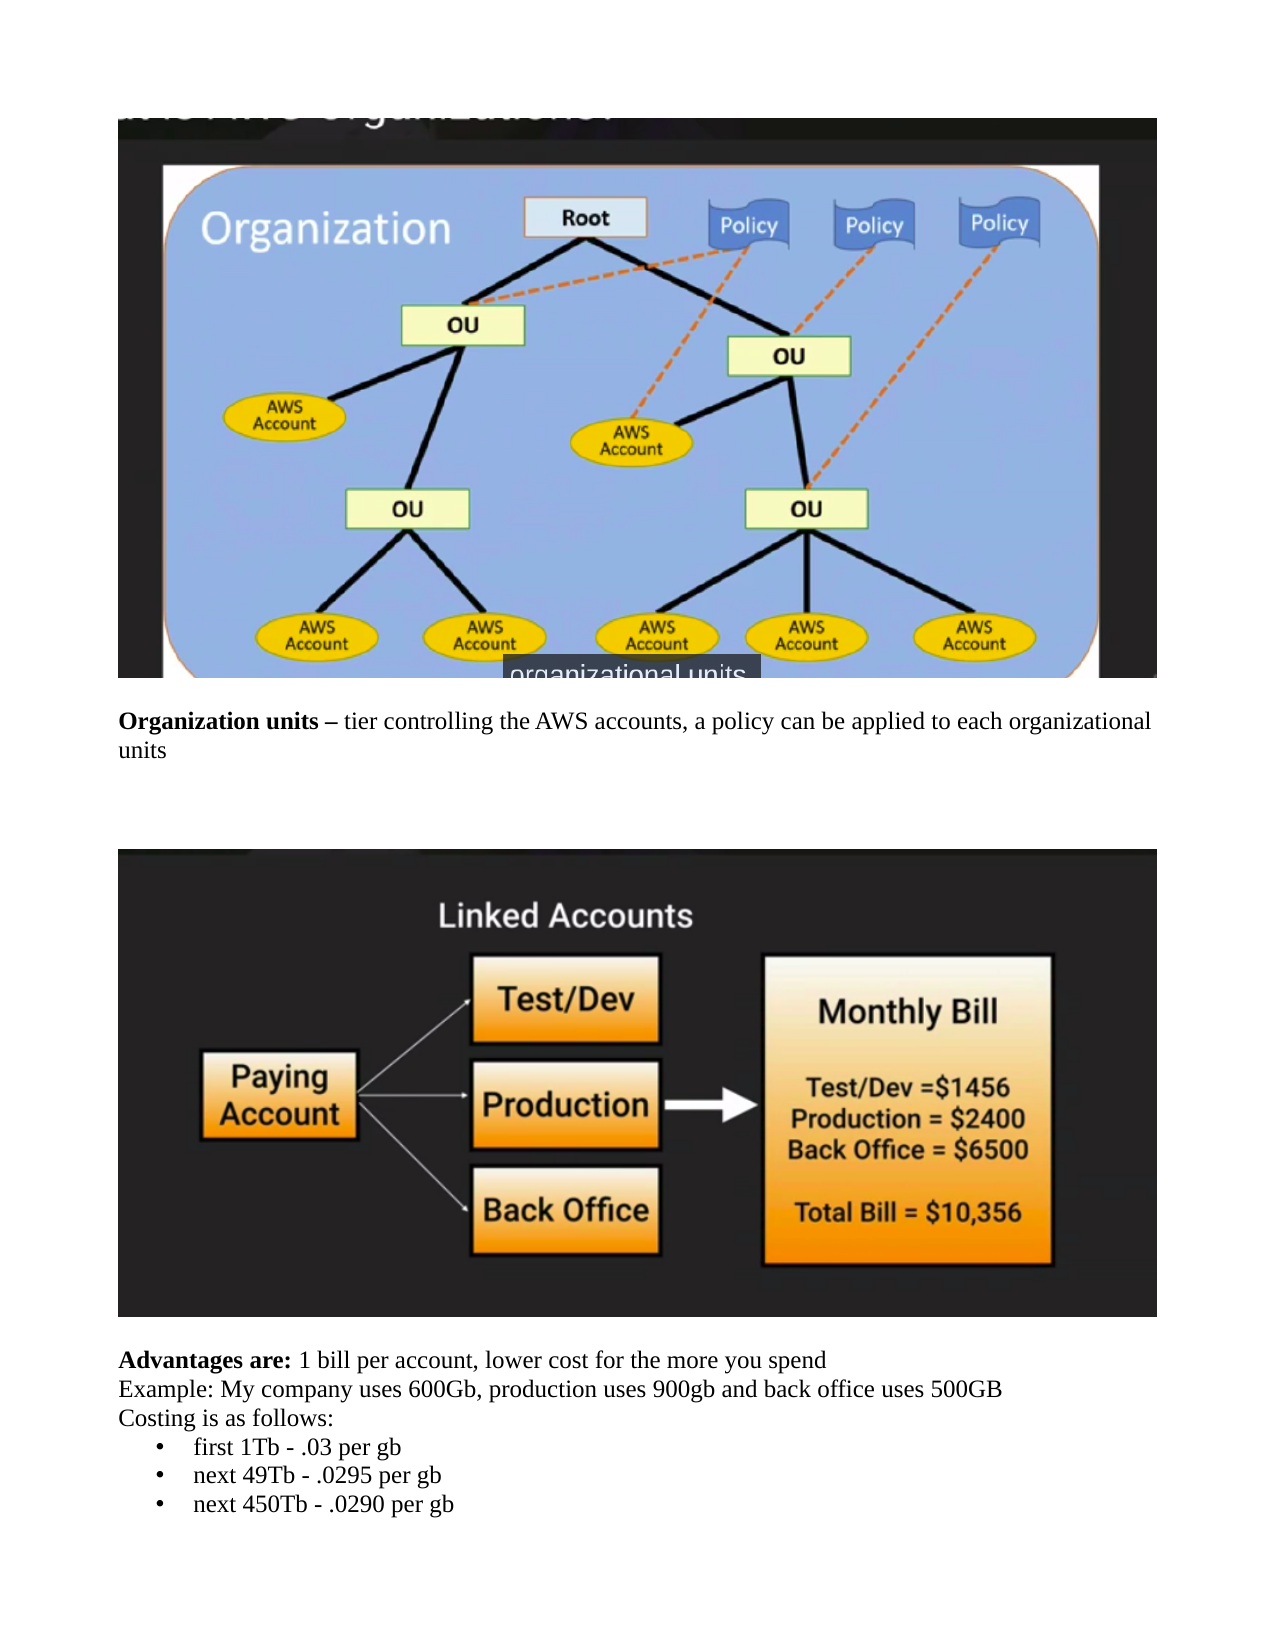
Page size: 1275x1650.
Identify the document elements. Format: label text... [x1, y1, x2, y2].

picture [118, 118, 1157, 678]
list next 49Tb - .0295 per gb [156, 1461, 1157, 1489]
text Organization units – tier controlling the AWS accounts, a policy can be applied to each organizational units [118, 706, 1157, 763]
list first 1Tb - .03 per gb [156, 1432, 1157, 1461]
text Example: My company uses 600Gb, production uses 900gb and back office uses 500GB [118, 1374, 1157, 1403]
picture [118, 849, 1157, 1317]
text Advantages are: 1 bill per account, lower cost for the more you spend [118, 1346, 1157, 1374]
text Costing is as follows: [118, 1403, 1157, 1432]
list next 450Tb - .0290 per gb [156, 1489, 1157, 1518]
